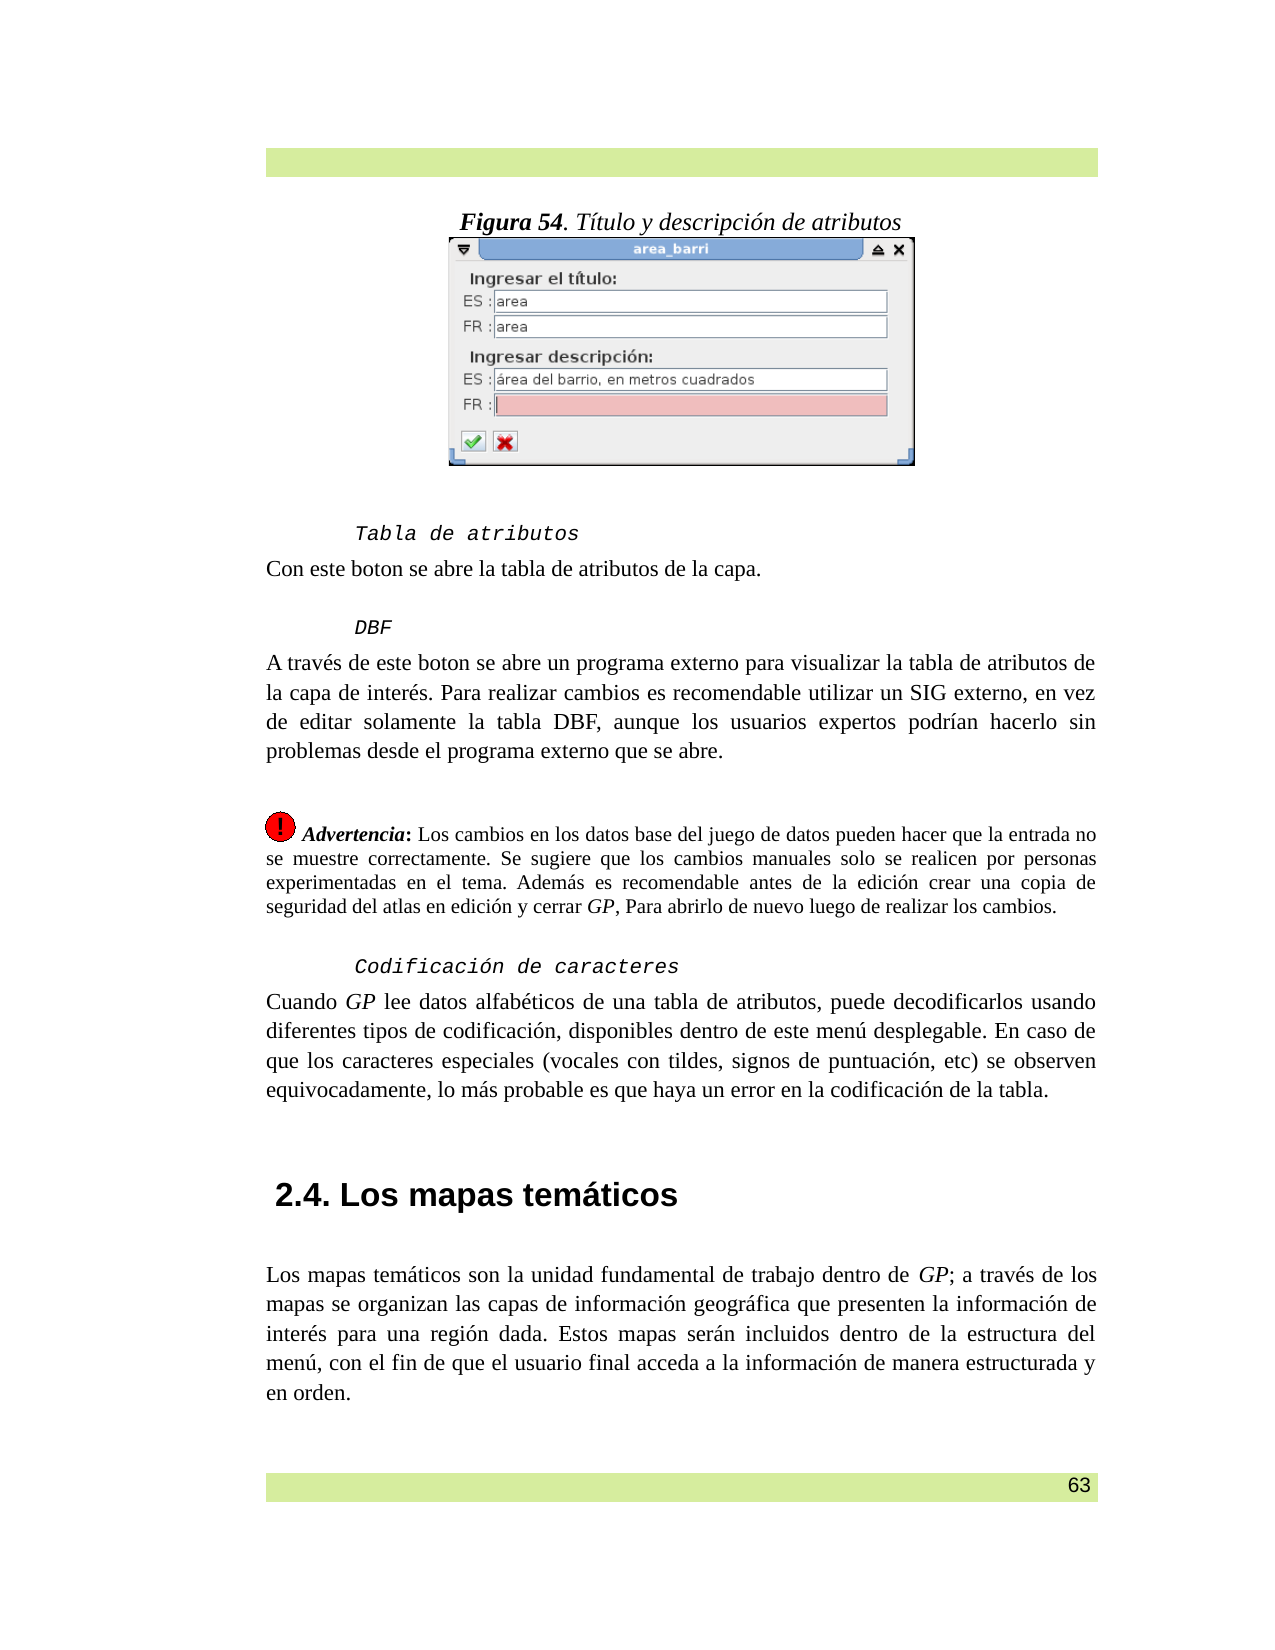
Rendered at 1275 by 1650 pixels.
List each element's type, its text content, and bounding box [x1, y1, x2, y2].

text Figura 54. Título y descripción de atributos [266, 207, 1098, 235]
subtitle DBF [354, 617, 1098, 641]
subtitle Los mapas temáticos [266, 1175, 1098, 1214]
picture [448, 237, 915, 466]
subtitle Codificación de caracteres [354, 956, 1098, 979]
text Advertencia: Los cambios en los datos base del juego de datos pueden hacer que la entrada no se muestre correctamente. Se sugiere que los cambios manuales solo se realicen por personas experimentadas en el tema. Además es recomendable antes de la edición crear una copia de seguridad del atlas en edición y cerrar GP, Para abrirlo de nuevo luego de realizar los cambios. [266, 812, 1098, 918]
text Con este boton se abre la tabla de atributos de la capa. [266, 553, 1098, 582]
subtitle Tabla de atributos [354, 523, 1098, 547]
text Cuando GP lee datos alfabéticos de una tabla de atributos, puede decodificarlos usando diferentes tipos de codificación, disponibles dentro de este menú desplegable. En caso de que los caracteres especiales (vocales con tildes, signos de puntuación, etc) se observen equivocadamente, lo más probable es que haya un error en la codificación de la tabla. [266, 986, 1098, 1103]
text Los mapas temáticos son la unidad fundamental de trabajo dentro de GP; a través de los mapas se organizan las capas de información geográfica que presenten la información de interés para una región dada. Estos mapas serán incluidos dentro de la estructura del menú, con el fin de que el usuario final acceda a la información de manera estructurada y en orden. [266, 1258, 1098, 1406]
text A través de este boton se abre un programa externo para visualizar la tabla de atributos de la capa de interés. Para realizar cambios es recomendable utilizar un SIG externo, en vez de editar solamente la tabla DBF, aunque los usuarios expertos podrían hacerlo sin problemas desde el programa externo que se abre. [266, 647, 1098, 765]
